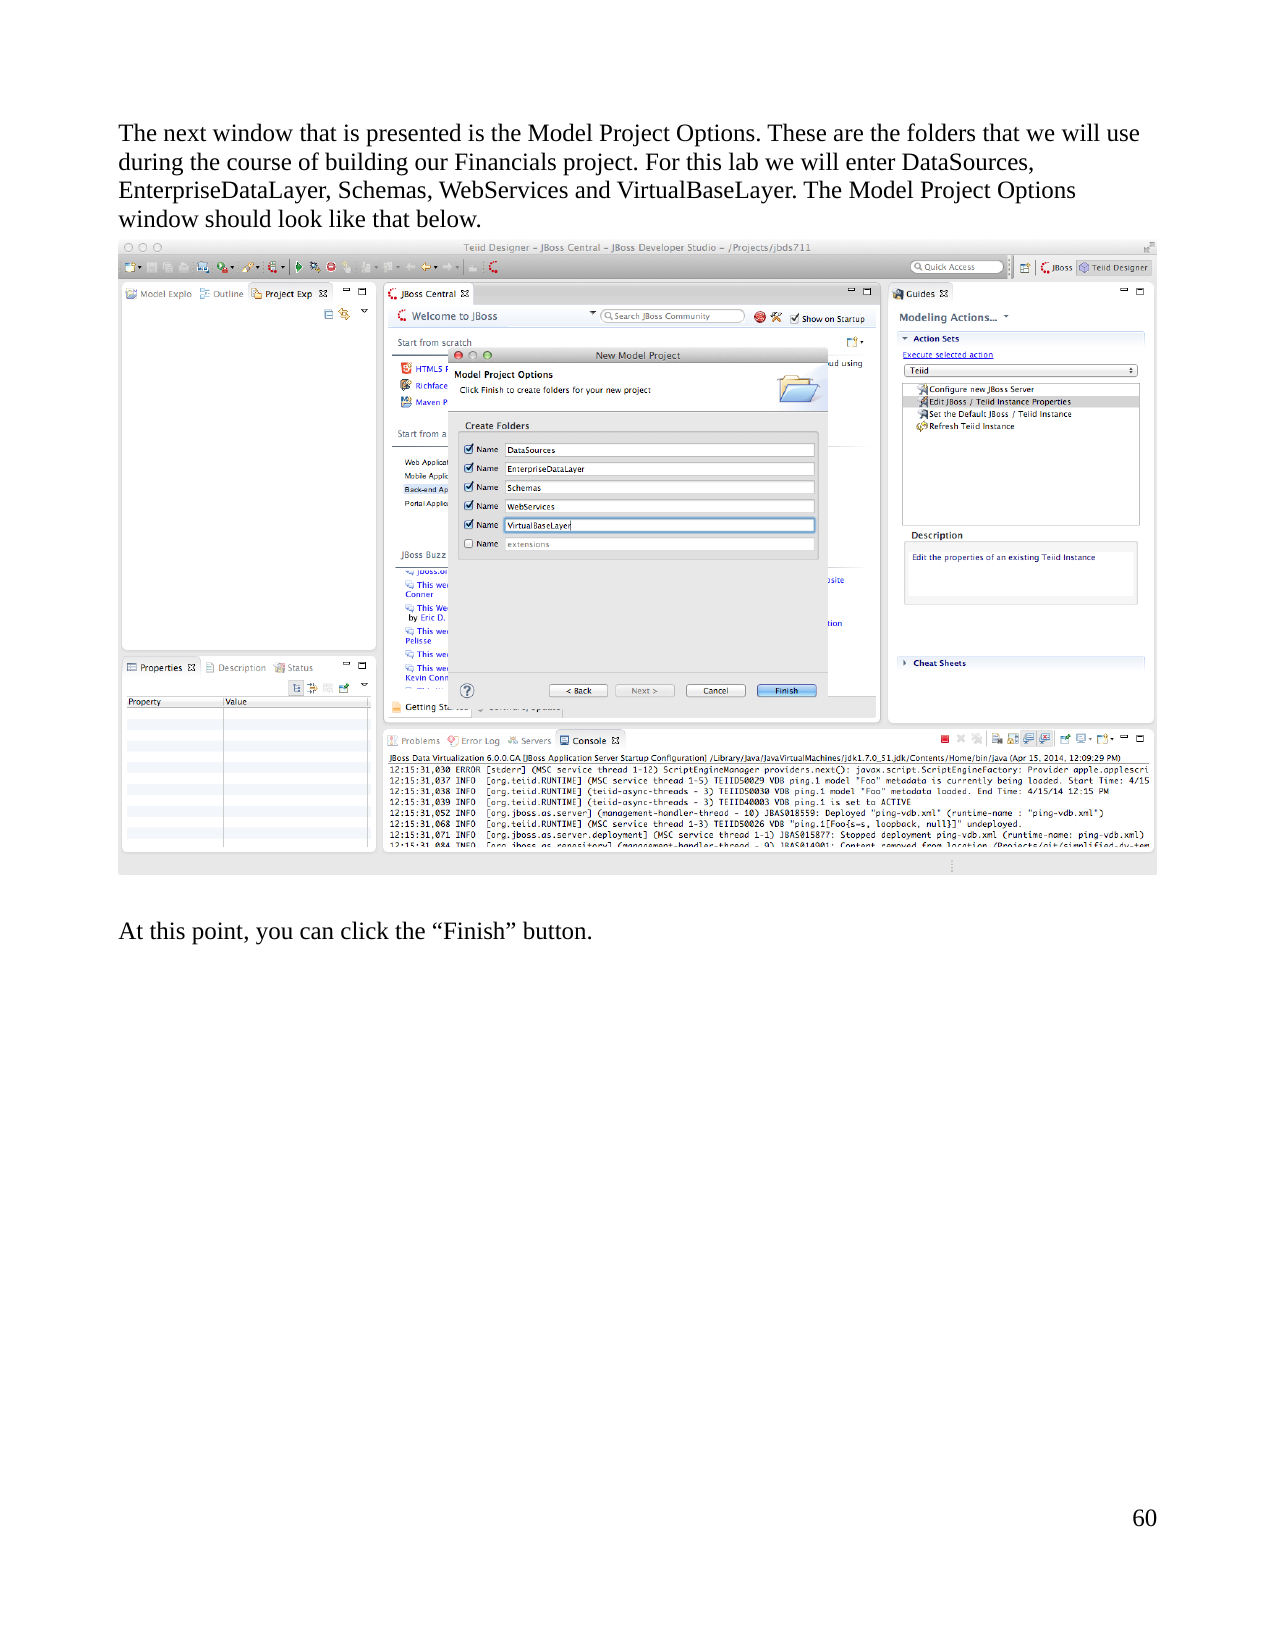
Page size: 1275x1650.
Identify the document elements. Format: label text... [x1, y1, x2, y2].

text At this point, you can click the “Finish” button. [118, 916, 1157, 945]
text The next window that is presented is the Model Project Options. These are the folders that we will use during the course of building our Financials project. For this lab we will enter DataSources, EnterpriseDataLayer, Schemas, WebServices and VirtualBaseLayer. The Model Project Options window should look like that below. [118, 118, 1157, 233]
picture [118, 239, 1157, 875]
